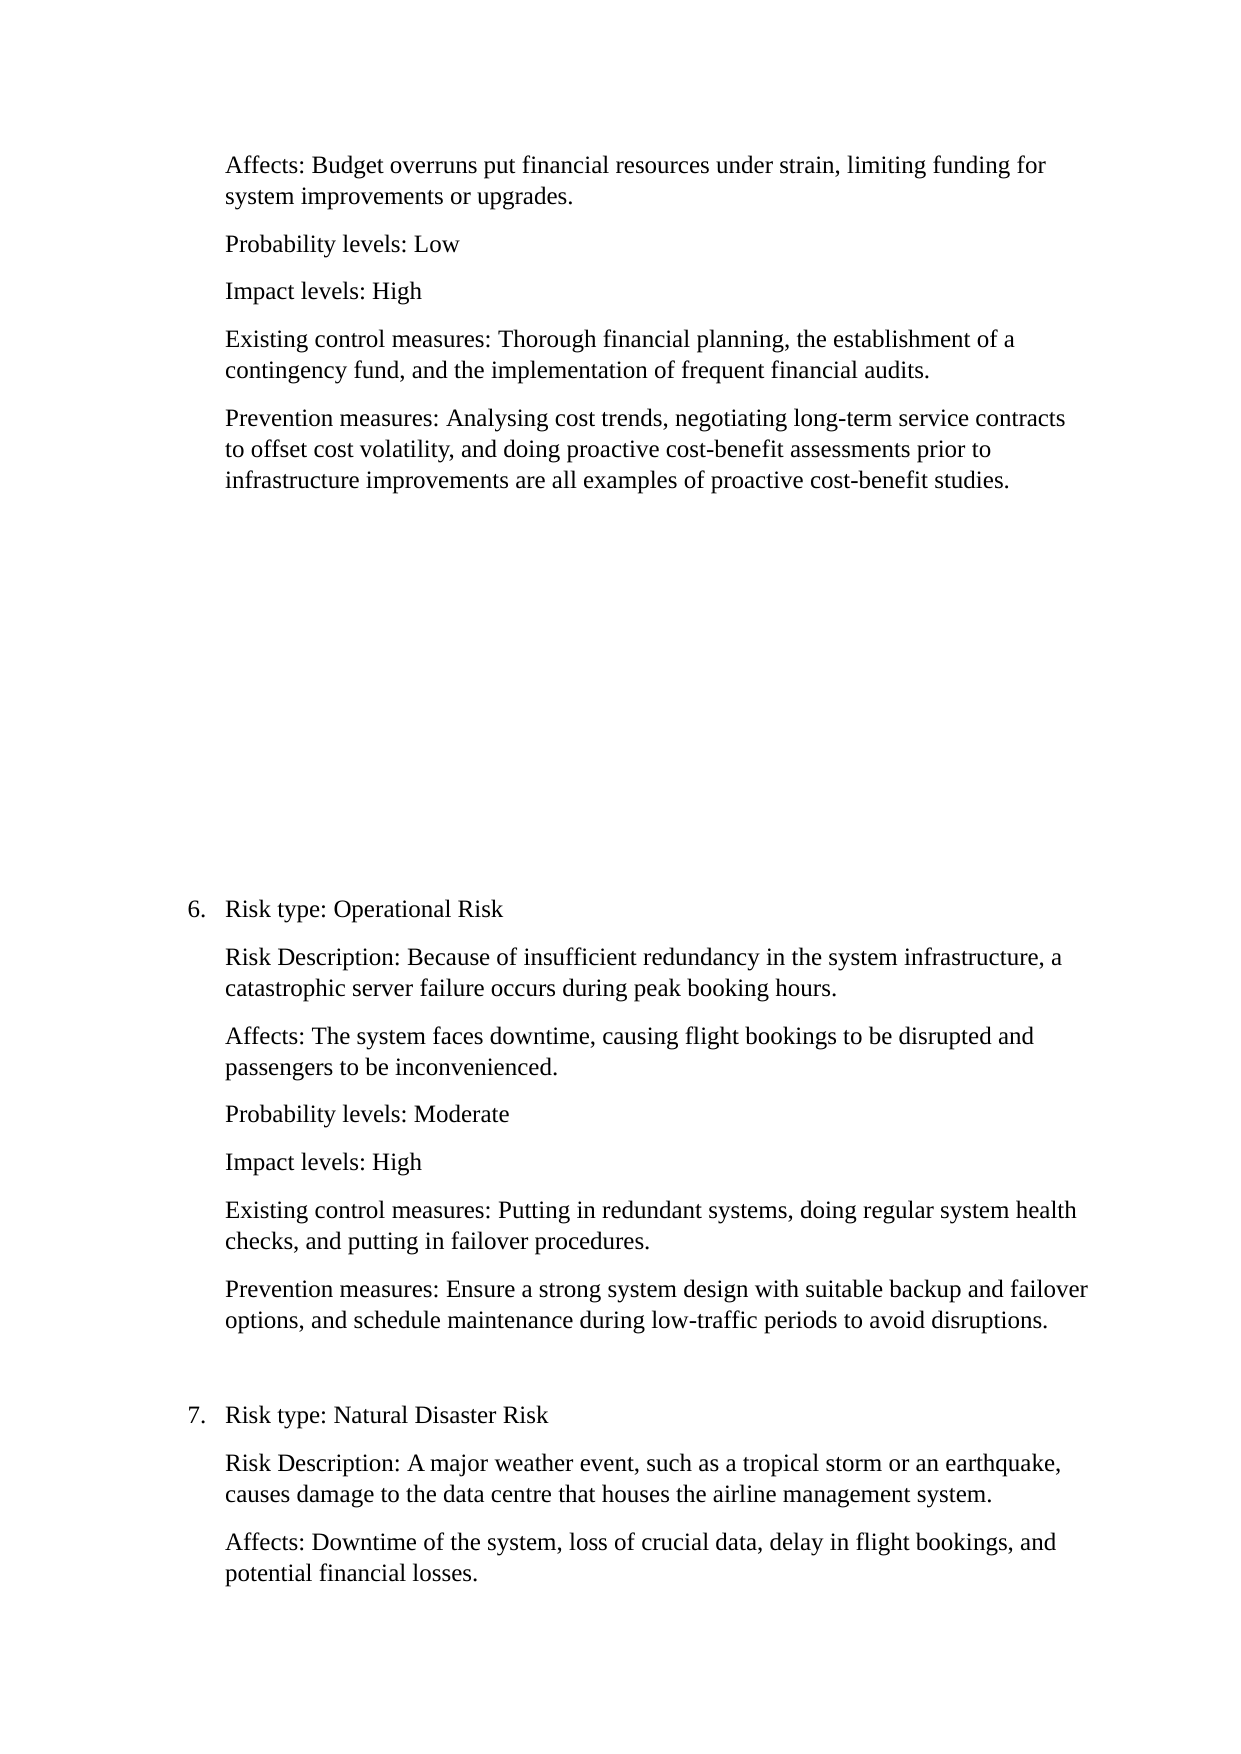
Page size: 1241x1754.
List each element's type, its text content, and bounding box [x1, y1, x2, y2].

text Probability levels: Moderate [150, 1099, 1090, 1128]
text Prevention measures: Analysing cost trends, negotiating long-term service contracts to offset cost volatility, and doing proactive cost-benefit assessments prior to infrastructure improvements are all examples of proactive cost-benefit studies. [225, 403, 1090, 494]
list Risk type: Natural Disaster Risk [187, 1400, 1090, 1429]
text Existing control measures: Putting in redundant systems, doing regular system health checks, and putting in failover procedures. [225, 1195, 1090, 1255]
text Risk Description: A major weather event, such as a tropical storm or an earthquake, causes damage to the data centre that houses the airline management system. [225, 1448, 1090, 1508]
text Impact levels: High [150, 1147, 1090, 1176]
text Affects: Downtime of the system, loss of crucial data, delay in flight bookings, and potential financial losses. [225, 1527, 1090, 1586]
text Probability levels: Low [150, 229, 1090, 257]
list Risk type: Operational Risk [187, 894, 1090, 923]
text Affects: Budget overruns put financial resources under strain, limiting funding for system improvements or upgrades. [225, 150, 1090, 210]
text Affects: The system faces downtime, causing flight bookings to be disrupted and passengers to be inconvenienced. [225, 1021, 1090, 1081]
text Risk Description: Because of insufficient redundancy in the system infrastructure, a catastrophic server failure occurs during peak booking hours. [225, 942, 1090, 1002]
text Prevention measures: Ensure a strong system design with suitable backup and failover options, and schedule maintenance during low-traffic periods to avoid disruptions. [225, 1274, 1090, 1333]
text Impact levels: High [150, 276, 1090, 305]
text Existing control measures: Thorough financial planning, the establishment of a contingency fund, and the implementation of frequent financial audits. [225, 324, 1090, 384]
